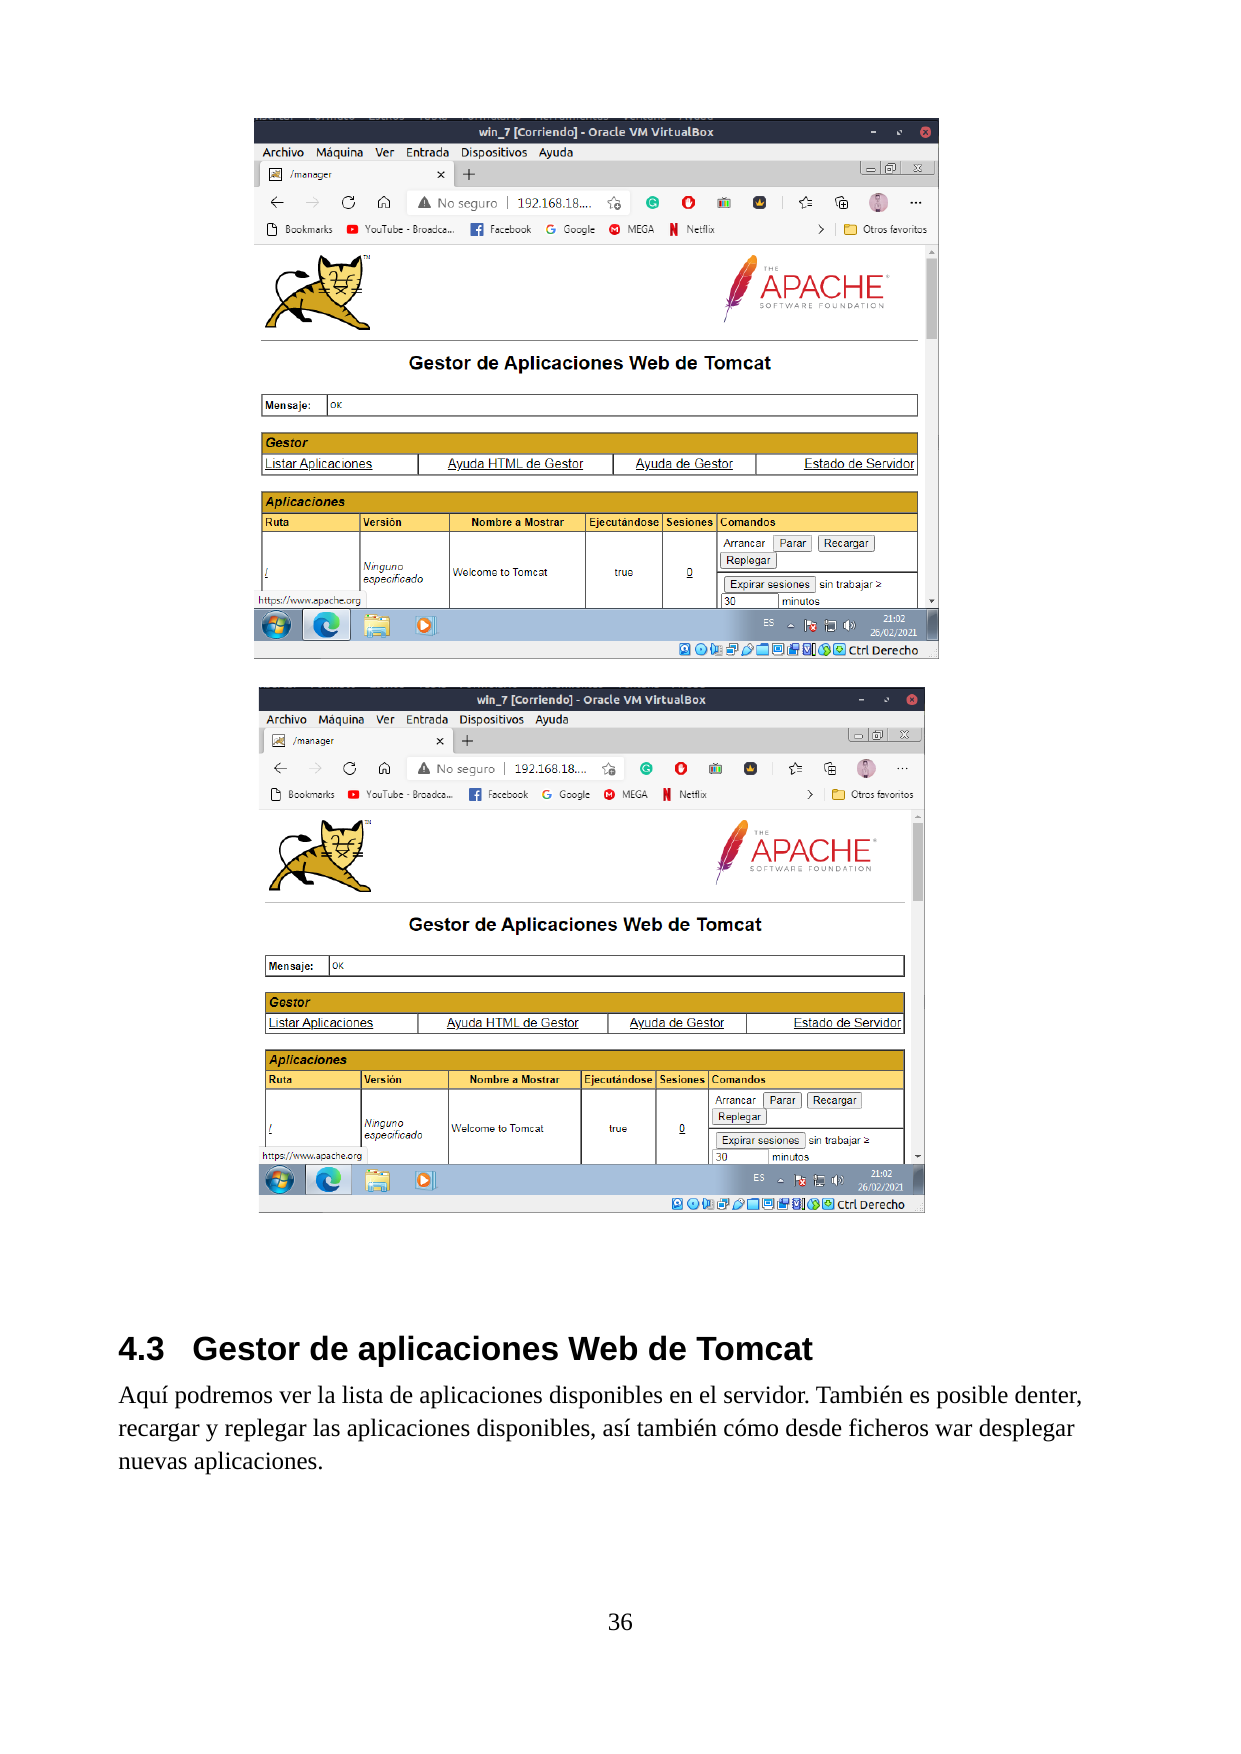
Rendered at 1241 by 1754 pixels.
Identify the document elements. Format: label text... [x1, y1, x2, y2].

subtitle Gestor de aplicaciones Web de Tomcat [118, 1329, 1122, 1368]
picture [254, 118, 939, 659]
text Aquí podremos ver la lista de aplicaciones disponibles en el servidor. También es posible denter, recargar y replegar las aplicaciones disponibles, así también cómo desde ficheros war desplegar nuevas aplicaciones. [118, 1380, 1122, 1475]
picture [258, 687, 925, 1213]
